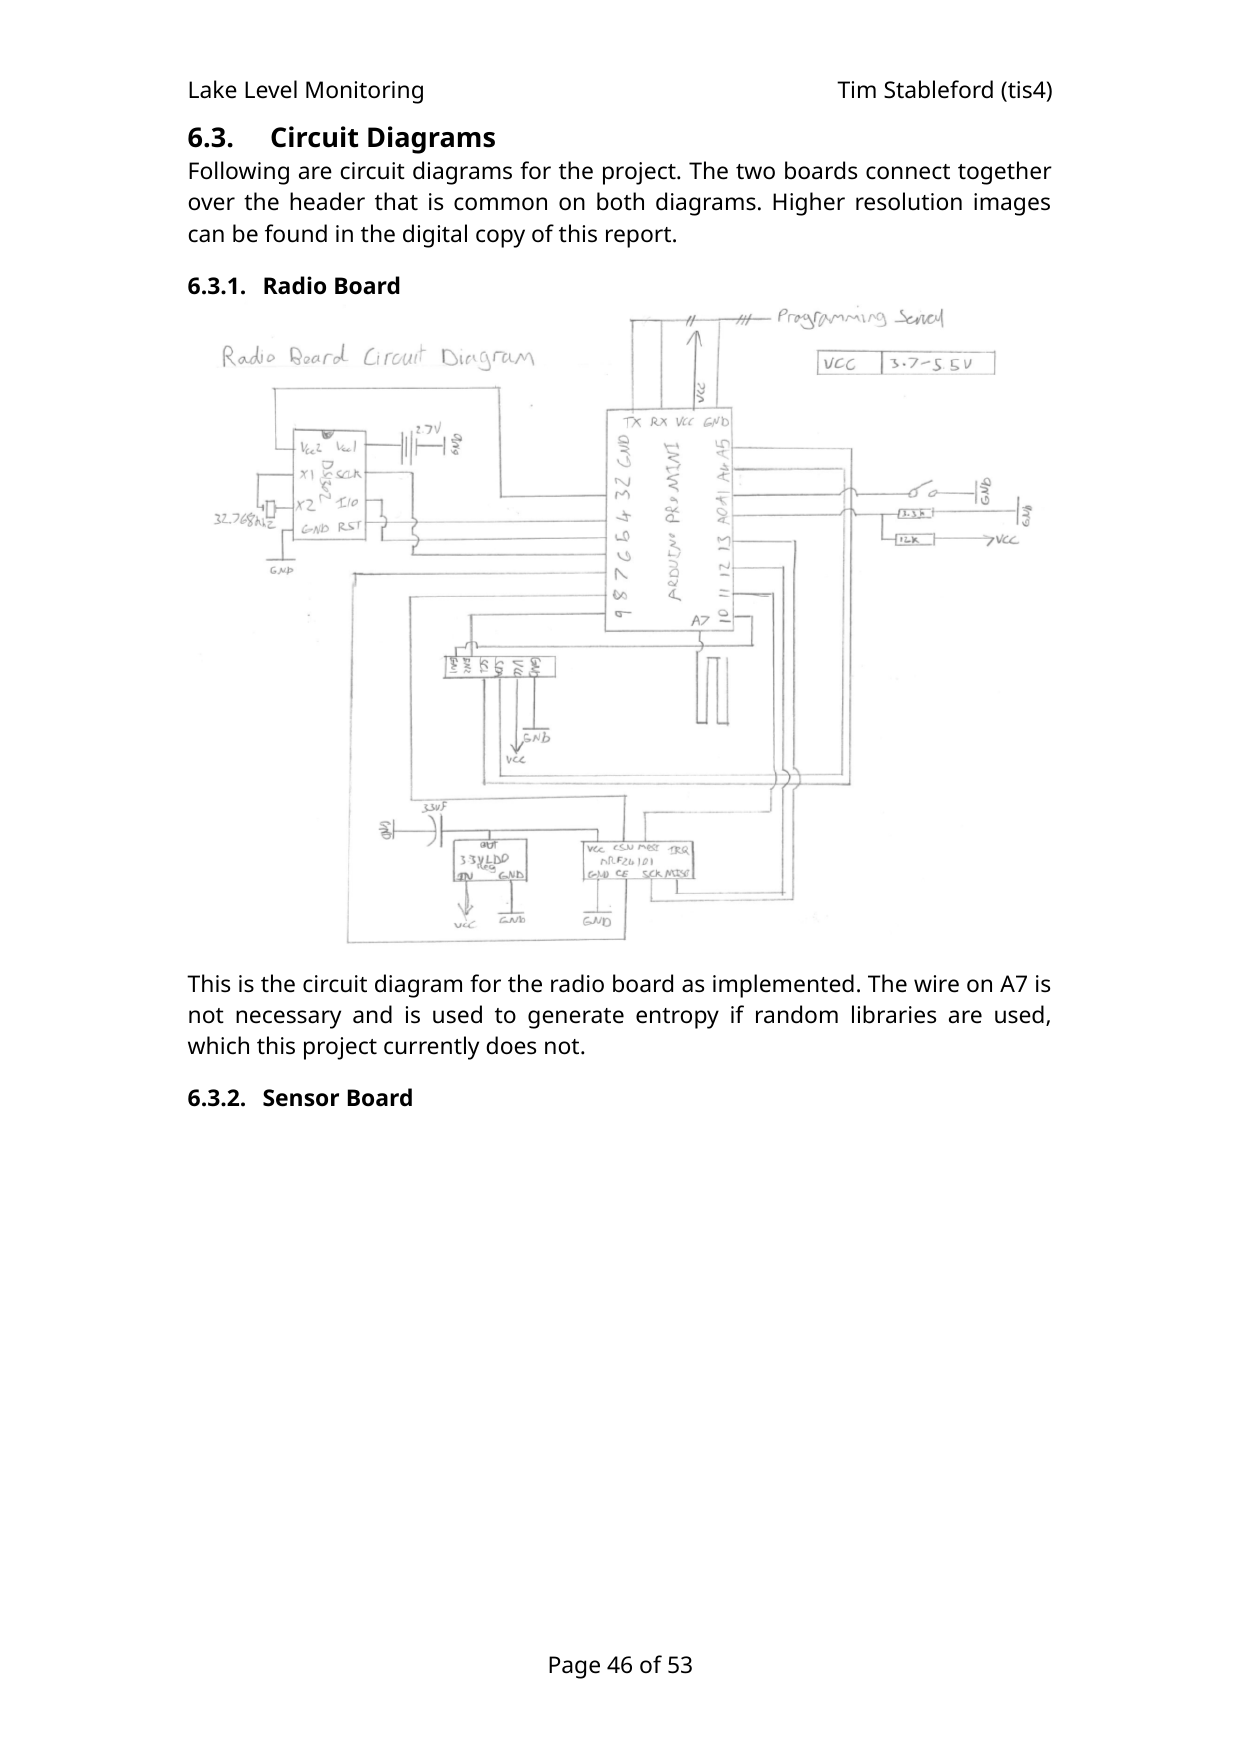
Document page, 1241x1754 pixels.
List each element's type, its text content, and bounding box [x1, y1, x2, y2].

subtitle Sensor Board [187, 1082, 1053, 1113]
text Following are circuit diagrams for the project. The two boards connect together over the header that is common on both diagrams. Higher resolution images can be found in the digital copy of this report. [187, 155, 1053, 249]
subtitle Circuit Diagrams [187, 118, 1053, 155]
picture [187, 300, 1053, 968]
text This is the circuit diagram for the radio board as implemented. The wire on A7 is not necessary and is used to generate entropy if random libraries are used, which this project currently does not. [187, 968, 1053, 1061]
subtitle Radio Board [187, 269, 1053, 300]
